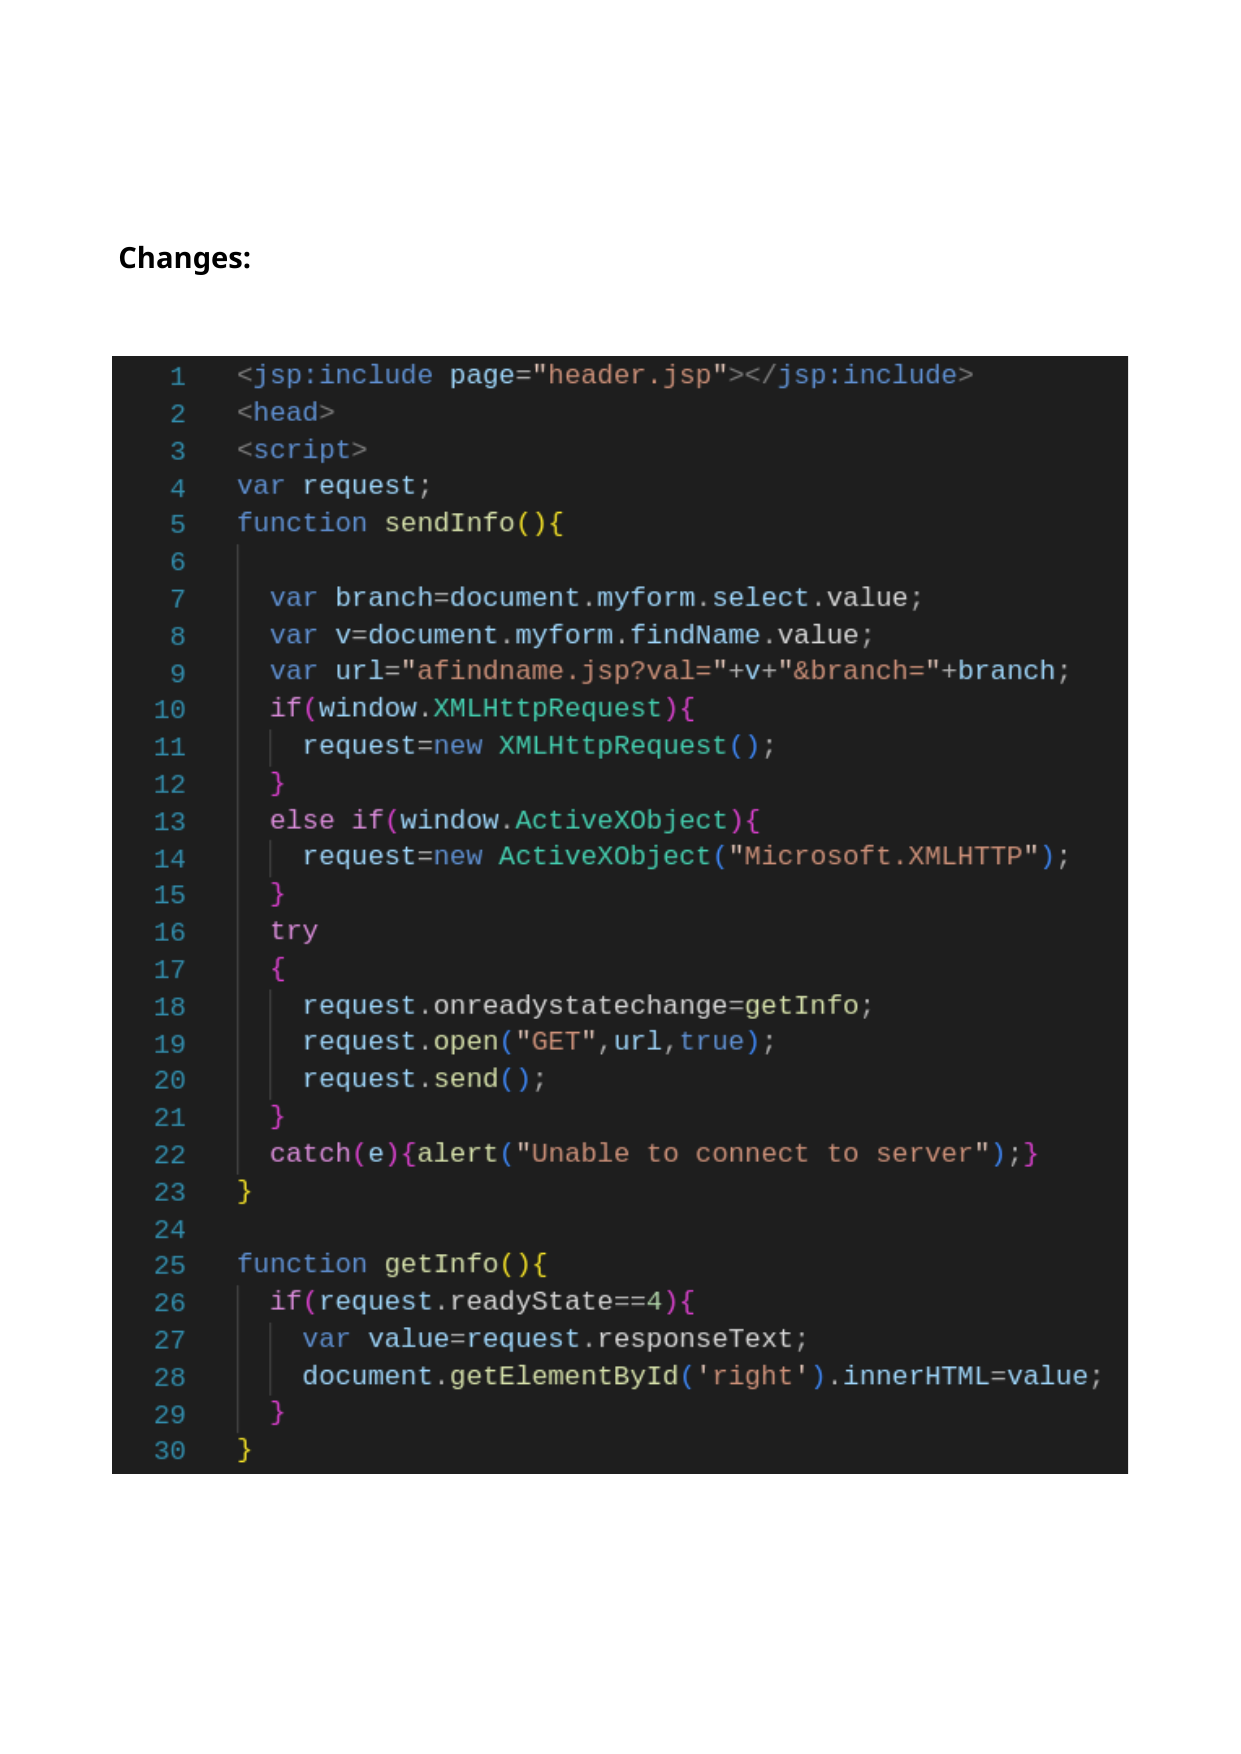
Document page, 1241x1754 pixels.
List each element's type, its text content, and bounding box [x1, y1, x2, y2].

picture [112, 356, 1129, 1474]
text Changes: [118, 237, 1122, 277]
